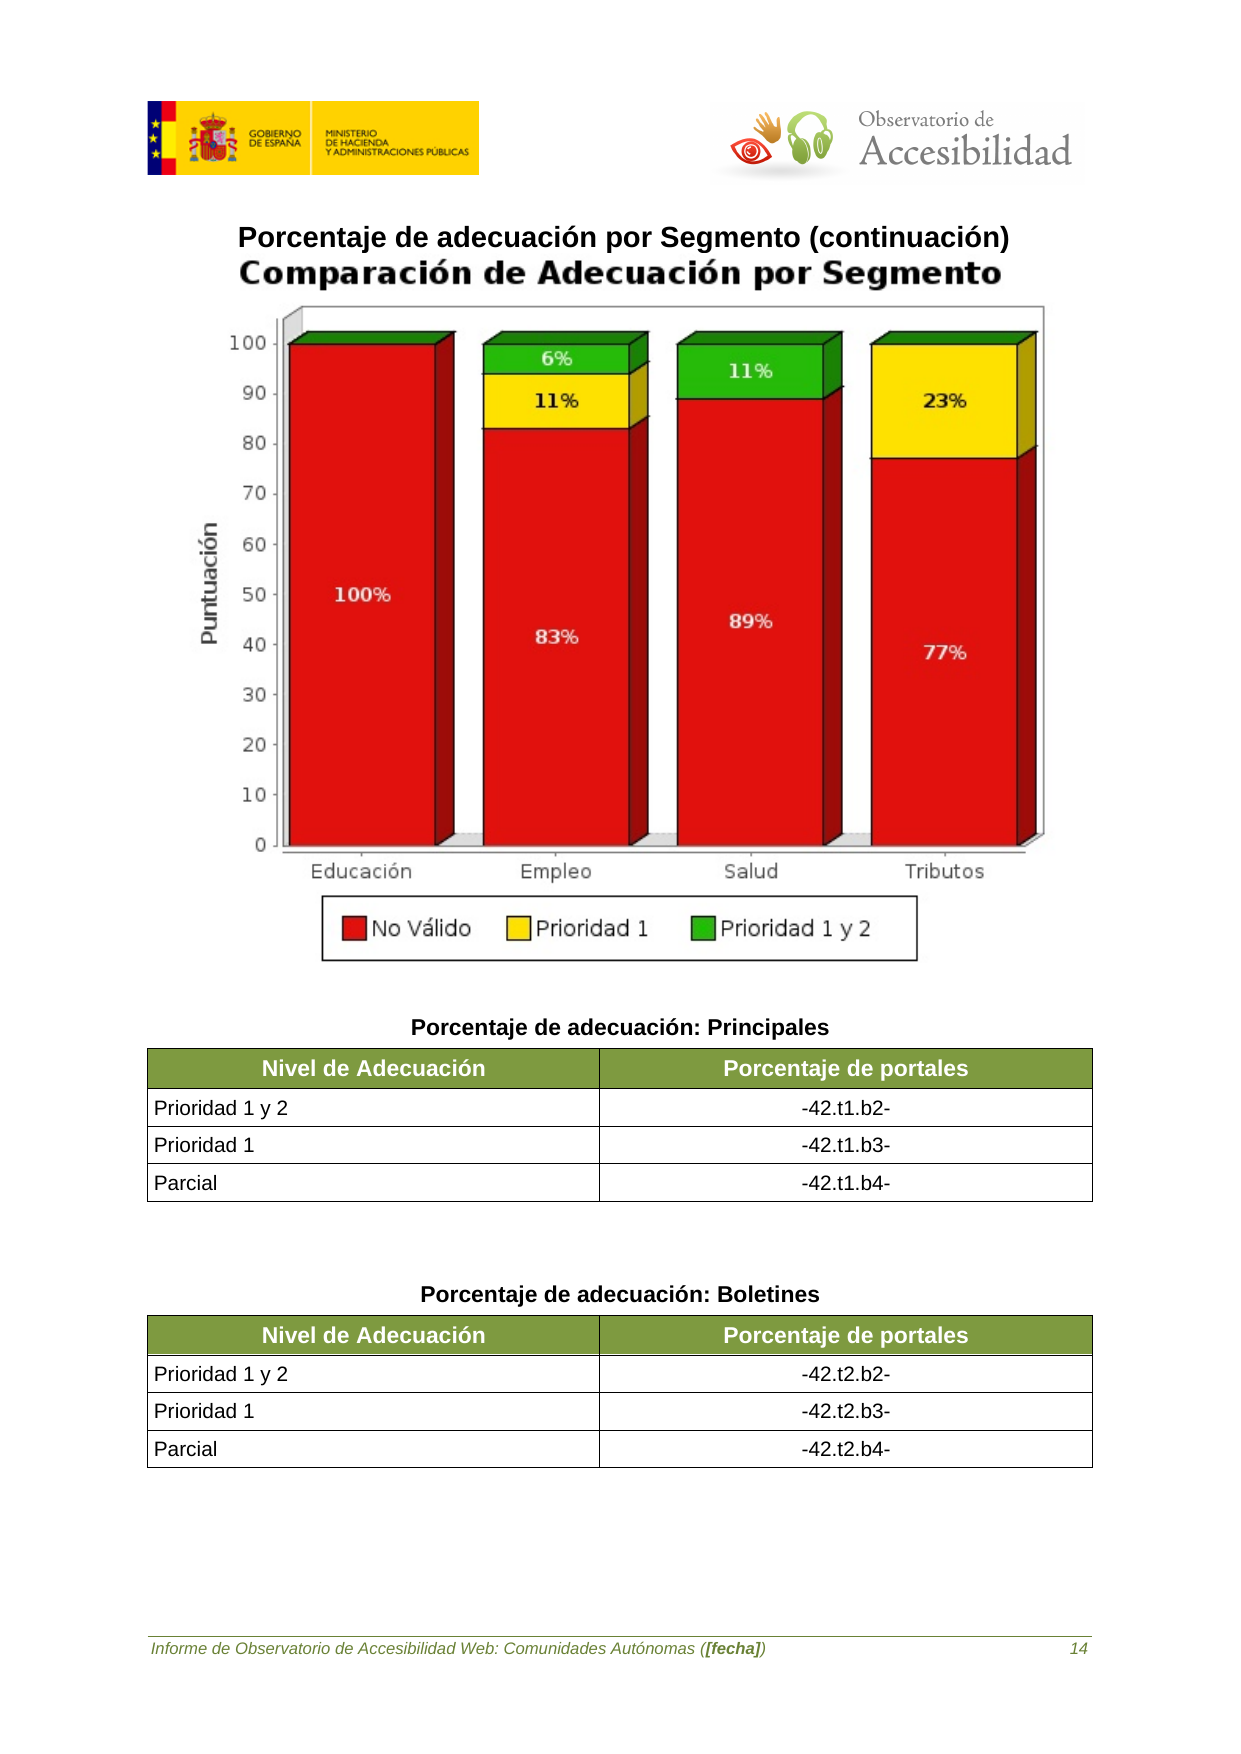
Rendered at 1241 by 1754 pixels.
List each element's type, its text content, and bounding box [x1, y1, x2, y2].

table_header Porcentaje de portales [600, 1316, 1092, 1354]
table_cell -42.t2.b2- [600, 1356, 1092, 1392]
table_cell Prioridad 1 [148, 1393, 599, 1429]
table_cell -42.t1.b3- [600, 1127, 1092, 1163]
table_cell -42.t2.b4- [600, 1431, 1092, 1467]
table_cell -42.t1.b2- [600, 1089, 1092, 1126]
picture [178, 253, 1062, 963]
table_cell Prioridad 1 [148, 1127, 599, 1163]
table_cell Parcial [148, 1164, 599, 1201]
table_header Nivel de Adecuación [148, 1049, 599, 1088]
table_cell -42.t2.b3- [600, 1393, 1092, 1429]
picture [710, 102, 1086, 185]
table_cell Parcial [148, 1431, 599, 1467]
table_header Porcentaje de portales [600, 1049, 1092, 1088]
table_cell Prioridad 1 y 2 [148, 1089, 599, 1126]
table_cell Prioridad 1 y 2 [148, 1356, 599, 1392]
table_cell -42.t1.b4- [600, 1164, 1092, 1201]
text Porcentaje de adecuación: Boletines [148, 1281, 1092, 1307]
table_header Nivel de Adecuación [148, 1316, 599, 1354]
text Porcentaje de adecuación: Principales [148, 1014, 1092, 1040]
text Porcentaje de adecuación por Segmento (continuación) [148, 220, 1092, 963]
picture [147, 101, 479, 175]
